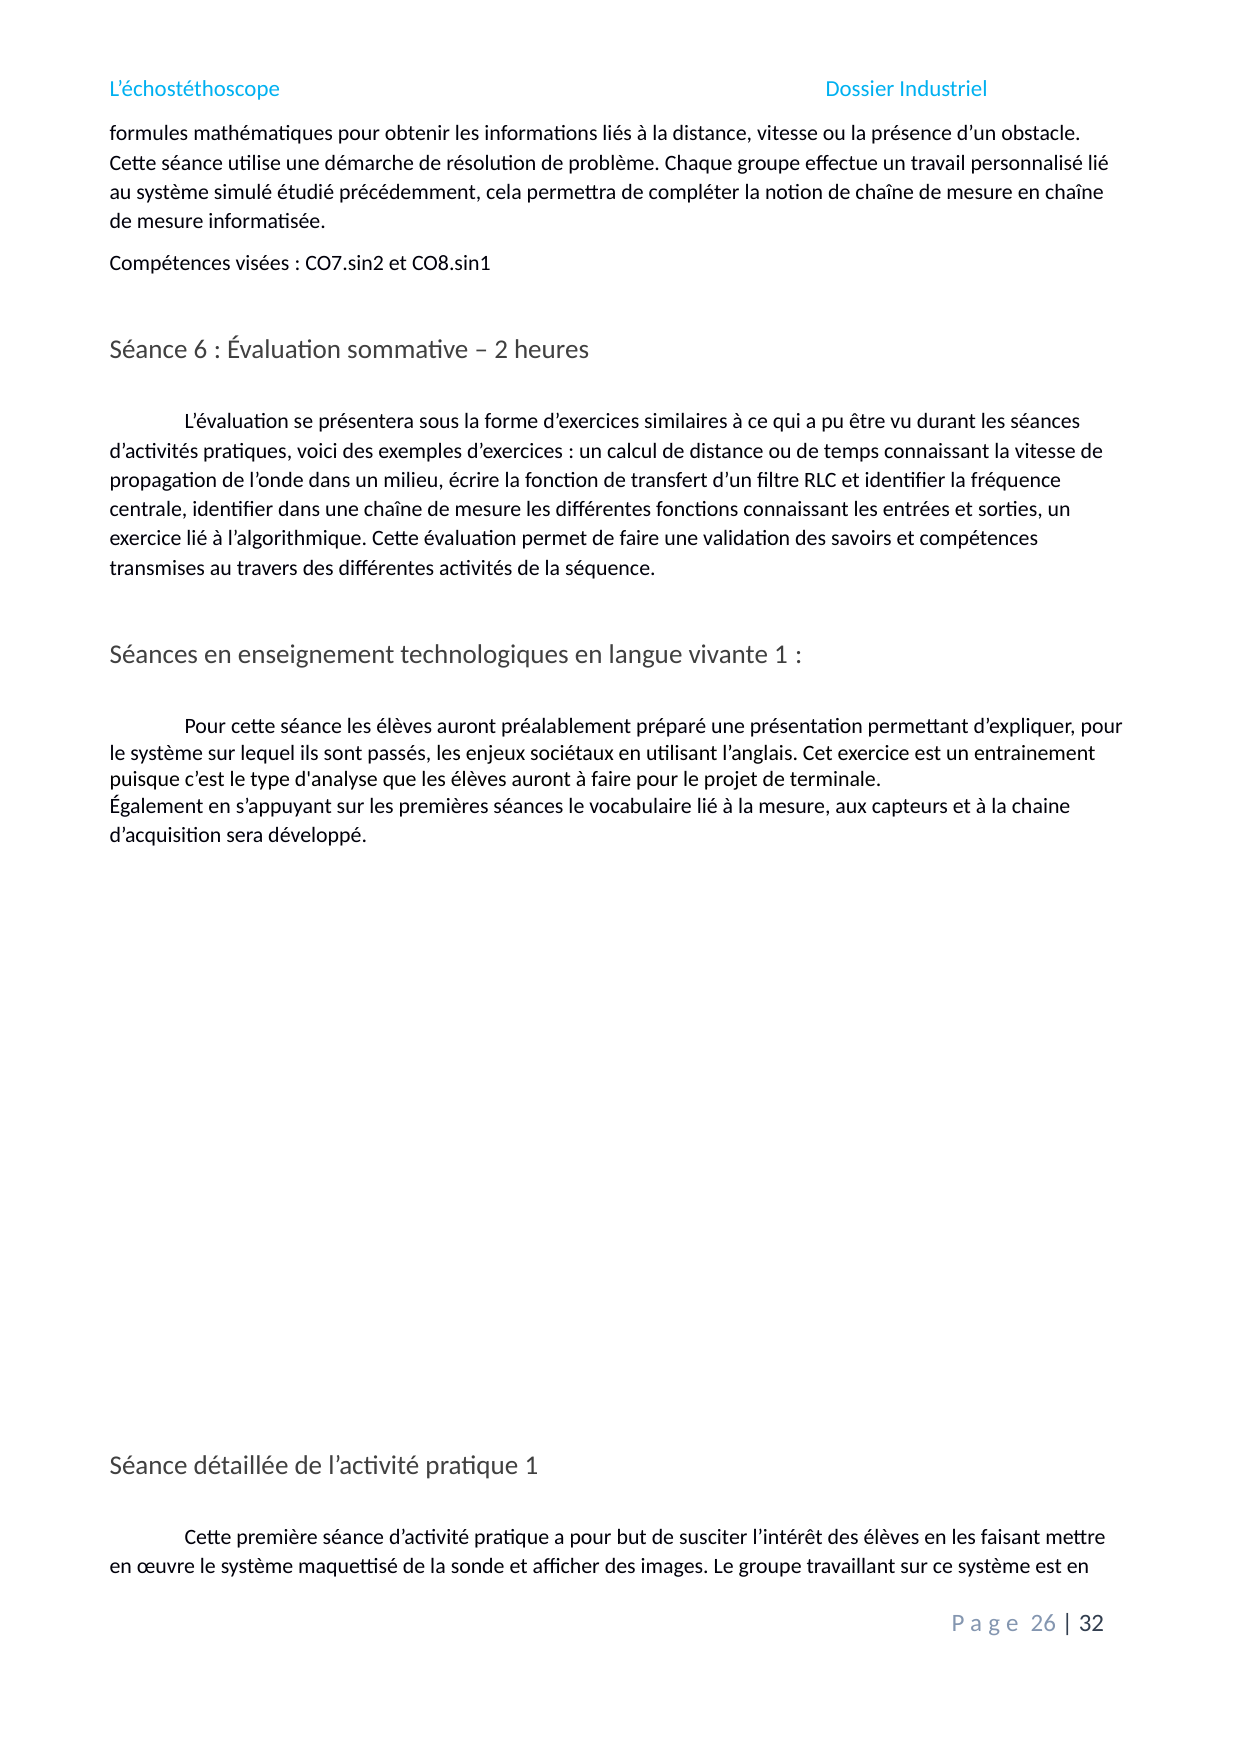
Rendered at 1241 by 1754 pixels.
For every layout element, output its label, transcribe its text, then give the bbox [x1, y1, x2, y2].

subtitle Séance détaillée de l’activité pratique 1 [109, 1448, 1131, 1481]
text Également en s’appuyant sur les premières séances le vocabulaire lié à la mesure, aux capteurs et à la chaine d’acquisition sera développé. [109, 792, 1131, 848]
text Cette première séance d’activité pratique a pour but de susciter l’intérêt des élèves en les faisant mettre en œuvre le système maquettisé de la sonde et afficher des images. Le groupe travaillant sur ce système est en [109, 1523, 1131, 1579]
text Compétences visées : CO7.sin2 et CO8.sin1 [109, 249, 1131, 276]
subtitle Séances en enseignement technologiques en langue vivante 1 : [109, 637, 1131, 670]
text Pour cette séance les élèves auront préalablement préparé une présentation permettant d’expliquer, pour le système sur lequel ils sont passés, les enjeux sociétaux en utilisant l’anglais. Cet exercice est un entrainement puisque c’est le type d'analyse que les élèves auront à faire pour le projet de terminale. [109, 712, 1131, 792]
text L’évaluation se présentera sous la forme d’exercices similaires à ce qui a pu être vu durant les séances d’activités pratiques, voici des exemples d’exercices : un calcul de distance ou de temps connaissant la vitesse de propagation de l’onde dans un milieu, écrire la fonction de transfert d’un filtre RLC et identifier la fréquence centrale, identifier dans une chaîne de mesure les différentes fonctions connaissant les entrées et sorties, un exercice lié à l’algorithmique. Cette évaluation permet de faire une validation des savoirs et compétences transmises au travers des différentes activités de la séquence. [109, 407, 1131, 581]
subtitle Séance 6 : Évaluation sommative – 2 heures [109, 333, 1131, 366]
text formules mathématiques pour obtenir les informations liés à la distance, vitesse ou la présence d’un obstacle. Cette séance utilise une démarche de résolution de problème. Chaque groupe effectue un travail personnalisé lié au système simulé étudié précédemment, cela permettra de compléter la notion de chaîne de mesure en chaîne de mesure informatisée. [109, 119, 1131, 234]
